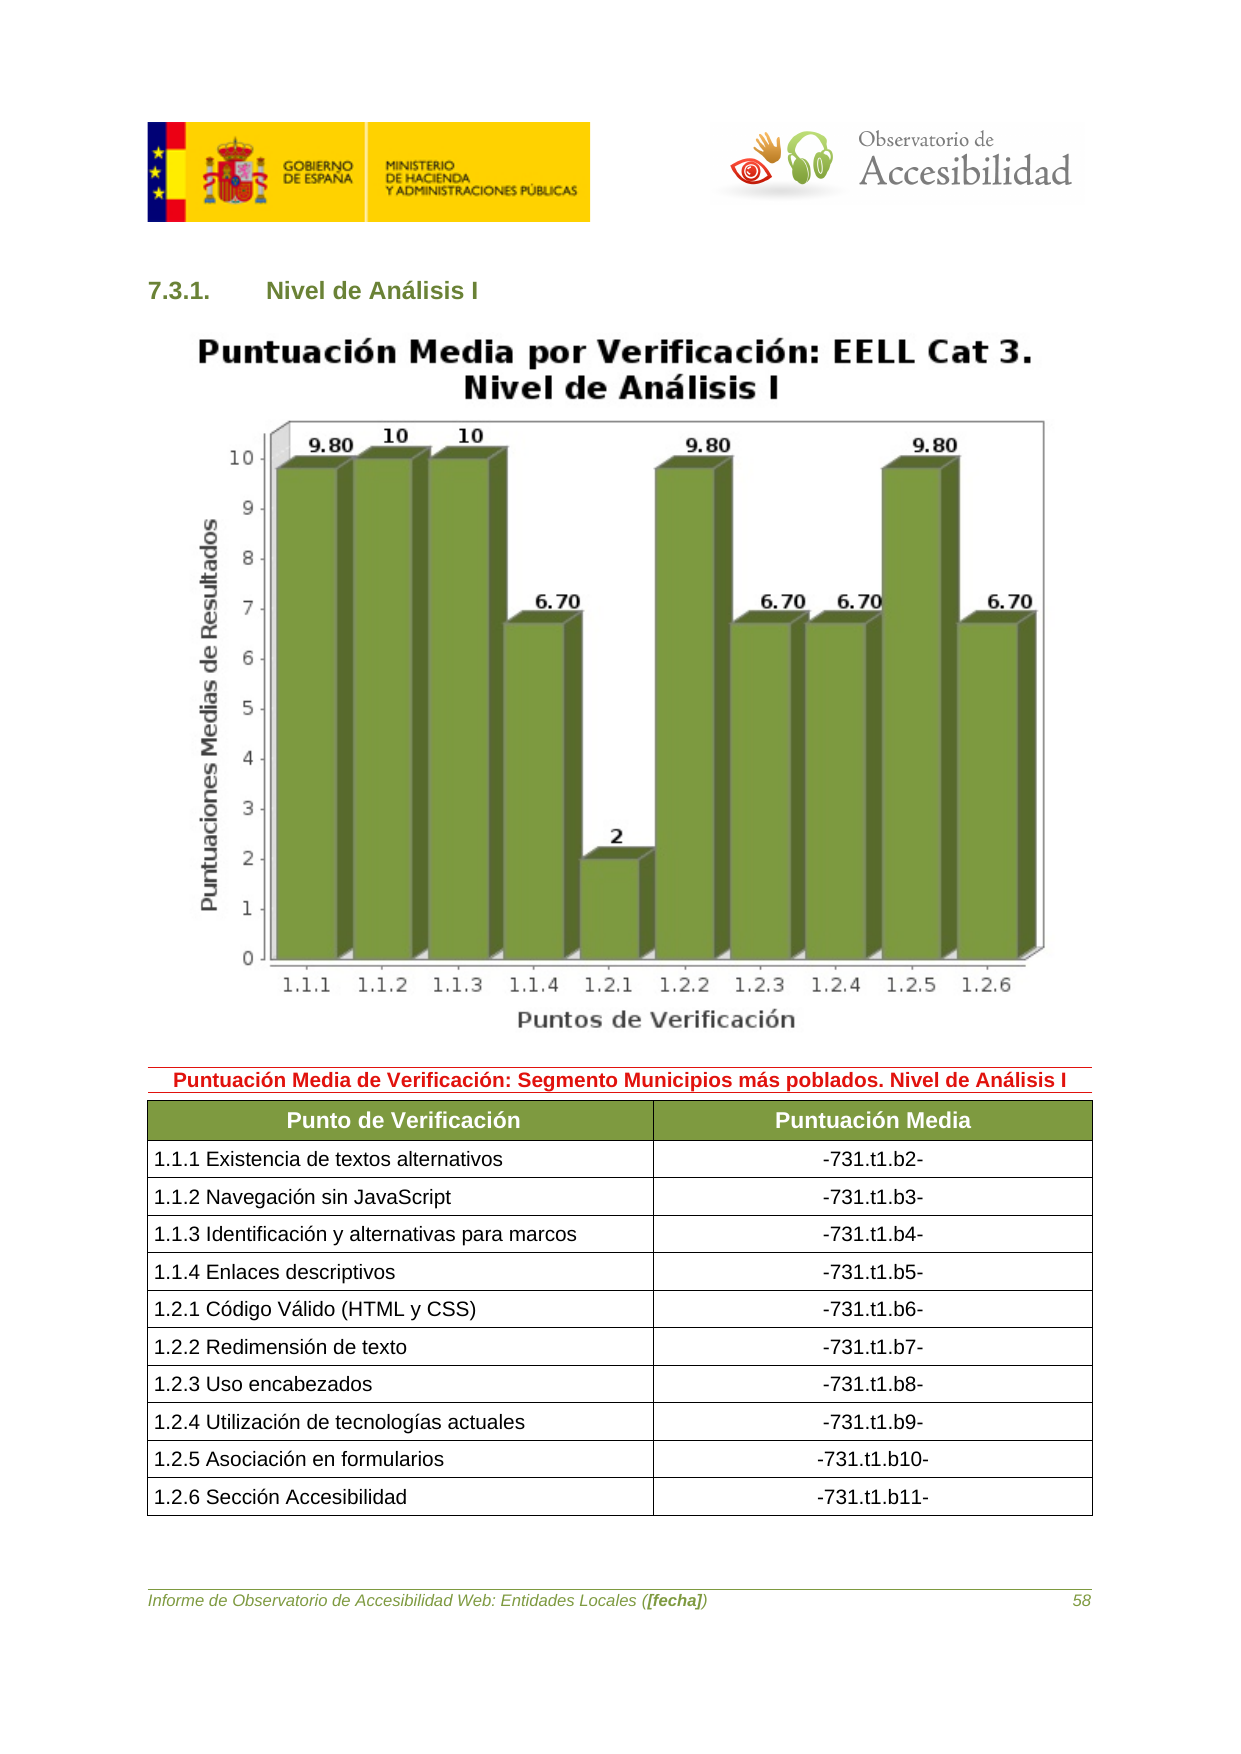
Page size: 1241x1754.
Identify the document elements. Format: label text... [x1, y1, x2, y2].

table_cell -731.t1.b3- [654, 1178, 1092, 1215]
table_cell 1.2.4 Utilización de tecnologías actuales [148, 1403, 653, 1440]
table_cell -731.t1.b5- [654, 1253, 1092, 1290]
list Nivel de Análisis I [148, 276, 1092, 304]
table_cell 1.1.1 Existencia de textos alternativos [148, 1141, 653, 1177]
table_cell 1.2.2 Redimensión de texto [148, 1328, 653, 1365]
table_cell 1.2.6 Sección Accesibilidad [148, 1478, 653, 1515]
table_cell 1.1.3 Identificación y alternativas para marcos [148, 1216, 653, 1252]
table_cell -731.t1.b7- [654, 1328, 1092, 1365]
table_cell 1.1.2 Navegación sin JavaScript [148, 1178, 653, 1215]
picture [710, 122, 1086, 205]
table_header Punto de Verificación [148, 1101, 653, 1140]
table_cell -731.t1.b11- [654, 1478, 1092, 1515]
table_cell -731.t1.b6- [654, 1291, 1092, 1327]
table_cell 1.2.3 Uso encabezados [148, 1366, 653, 1402]
table_cell 1.2.1 Código Válido (HTML y CSS) [148, 1291, 653, 1327]
table_cell 1.2.5 Asociación en formularios [148, 1441, 653, 1477]
text Puntuación Media de Verificación: Segmento Municipios más poblados. Nivel de Análisis I [148, 1068, 1092, 1092]
table_cell 1.1.4 Enlaces descriptivos [148, 1253, 653, 1290]
table_cell -731.t1.b10- [654, 1441, 1092, 1477]
table_cell -731.t1.b9- [654, 1403, 1092, 1440]
table_cell -731.t1.b4- [654, 1216, 1092, 1252]
table_cell -731.t1.b8- [654, 1366, 1092, 1402]
table_cell -731.t1.b2- [654, 1141, 1092, 1177]
table_header Puntuación Media [654, 1101, 1092, 1140]
picture [178, 332, 1062, 1042]
picture [147, 122, 591, 222]
